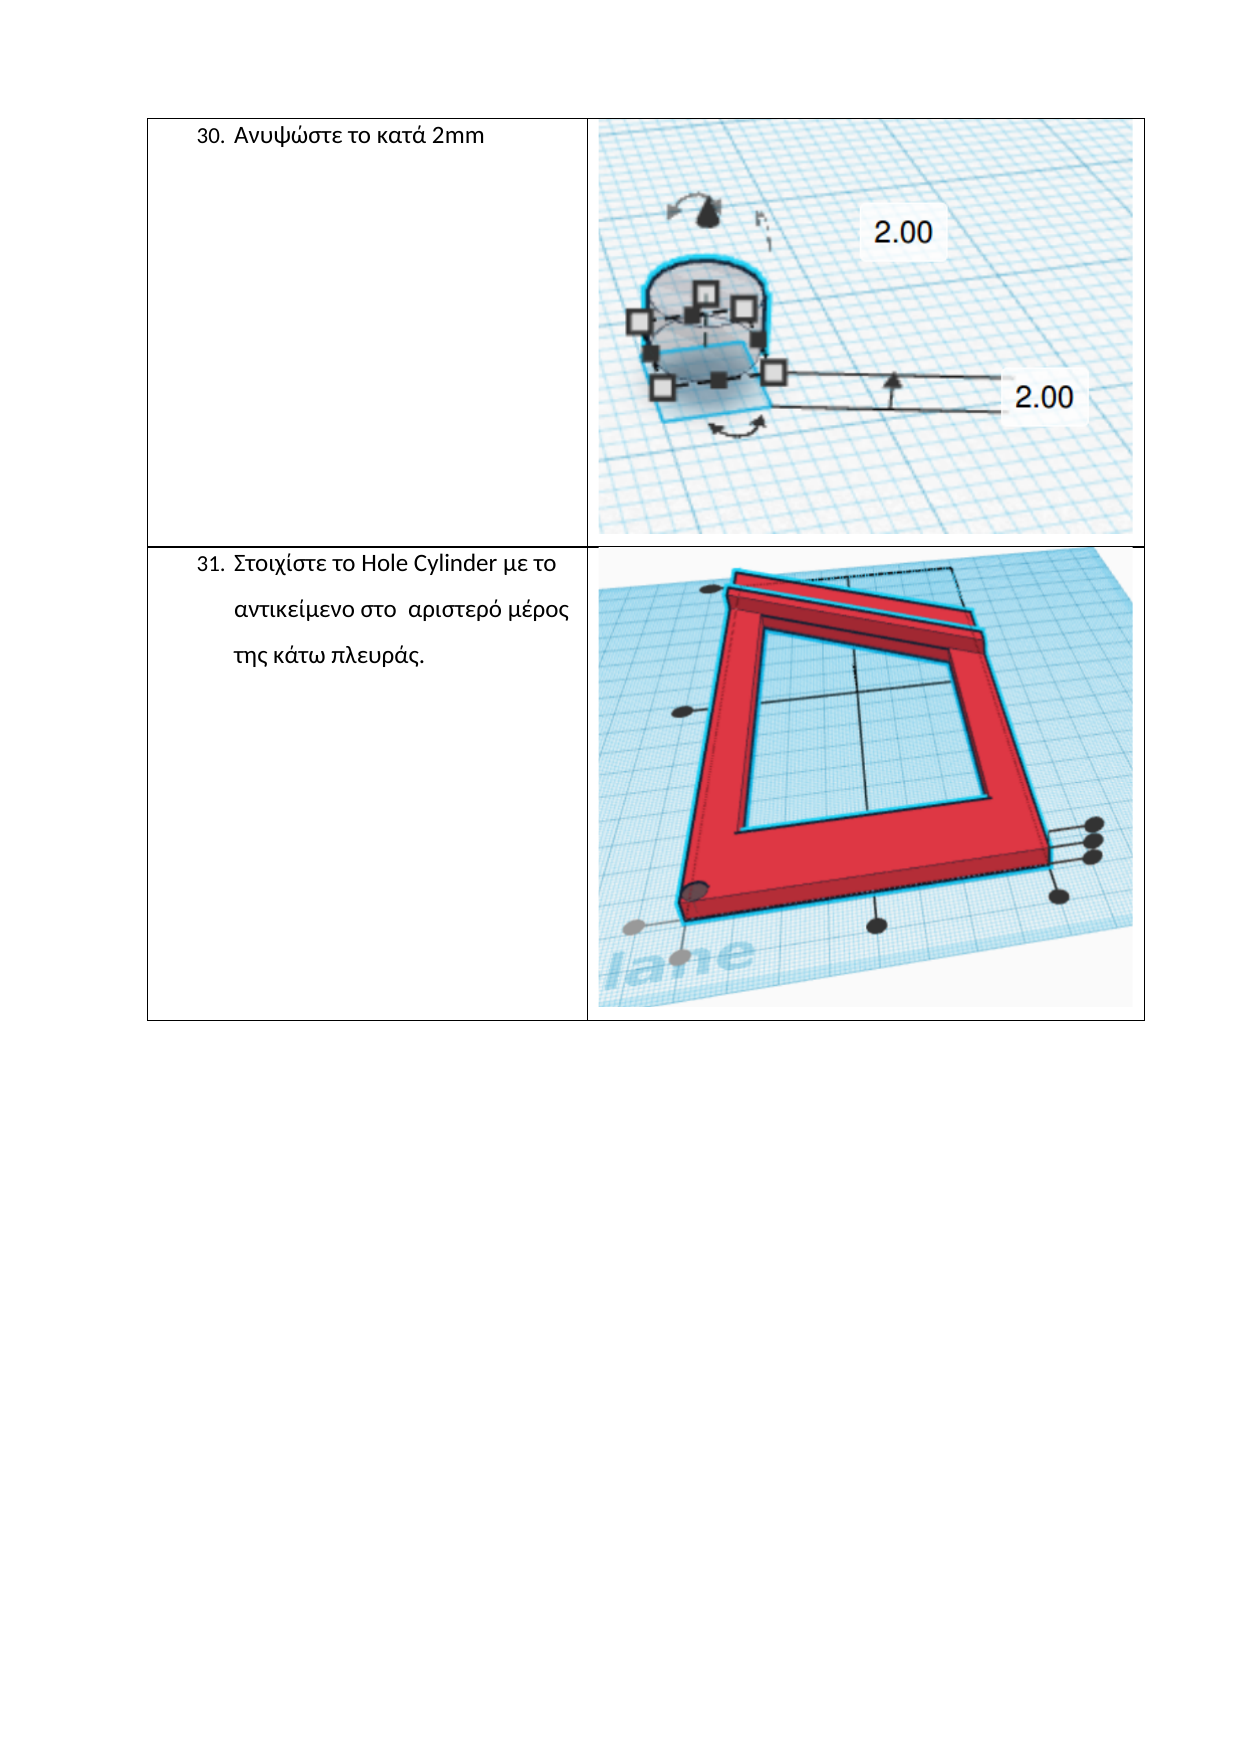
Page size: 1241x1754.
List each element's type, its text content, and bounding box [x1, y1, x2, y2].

table_cell Ανυψώστε το κατά 2mm [148, 119, 587, 546]
table_cell [588, 548, 1144, 1020]
table_cell Στοιχίστε το Hole Cylinder με το αντικείμενο στο αριστερό μέρος της κάτω πλευράς. [148, 548, 587, 1020]
table_cell [588, 119, 1144, 546]
